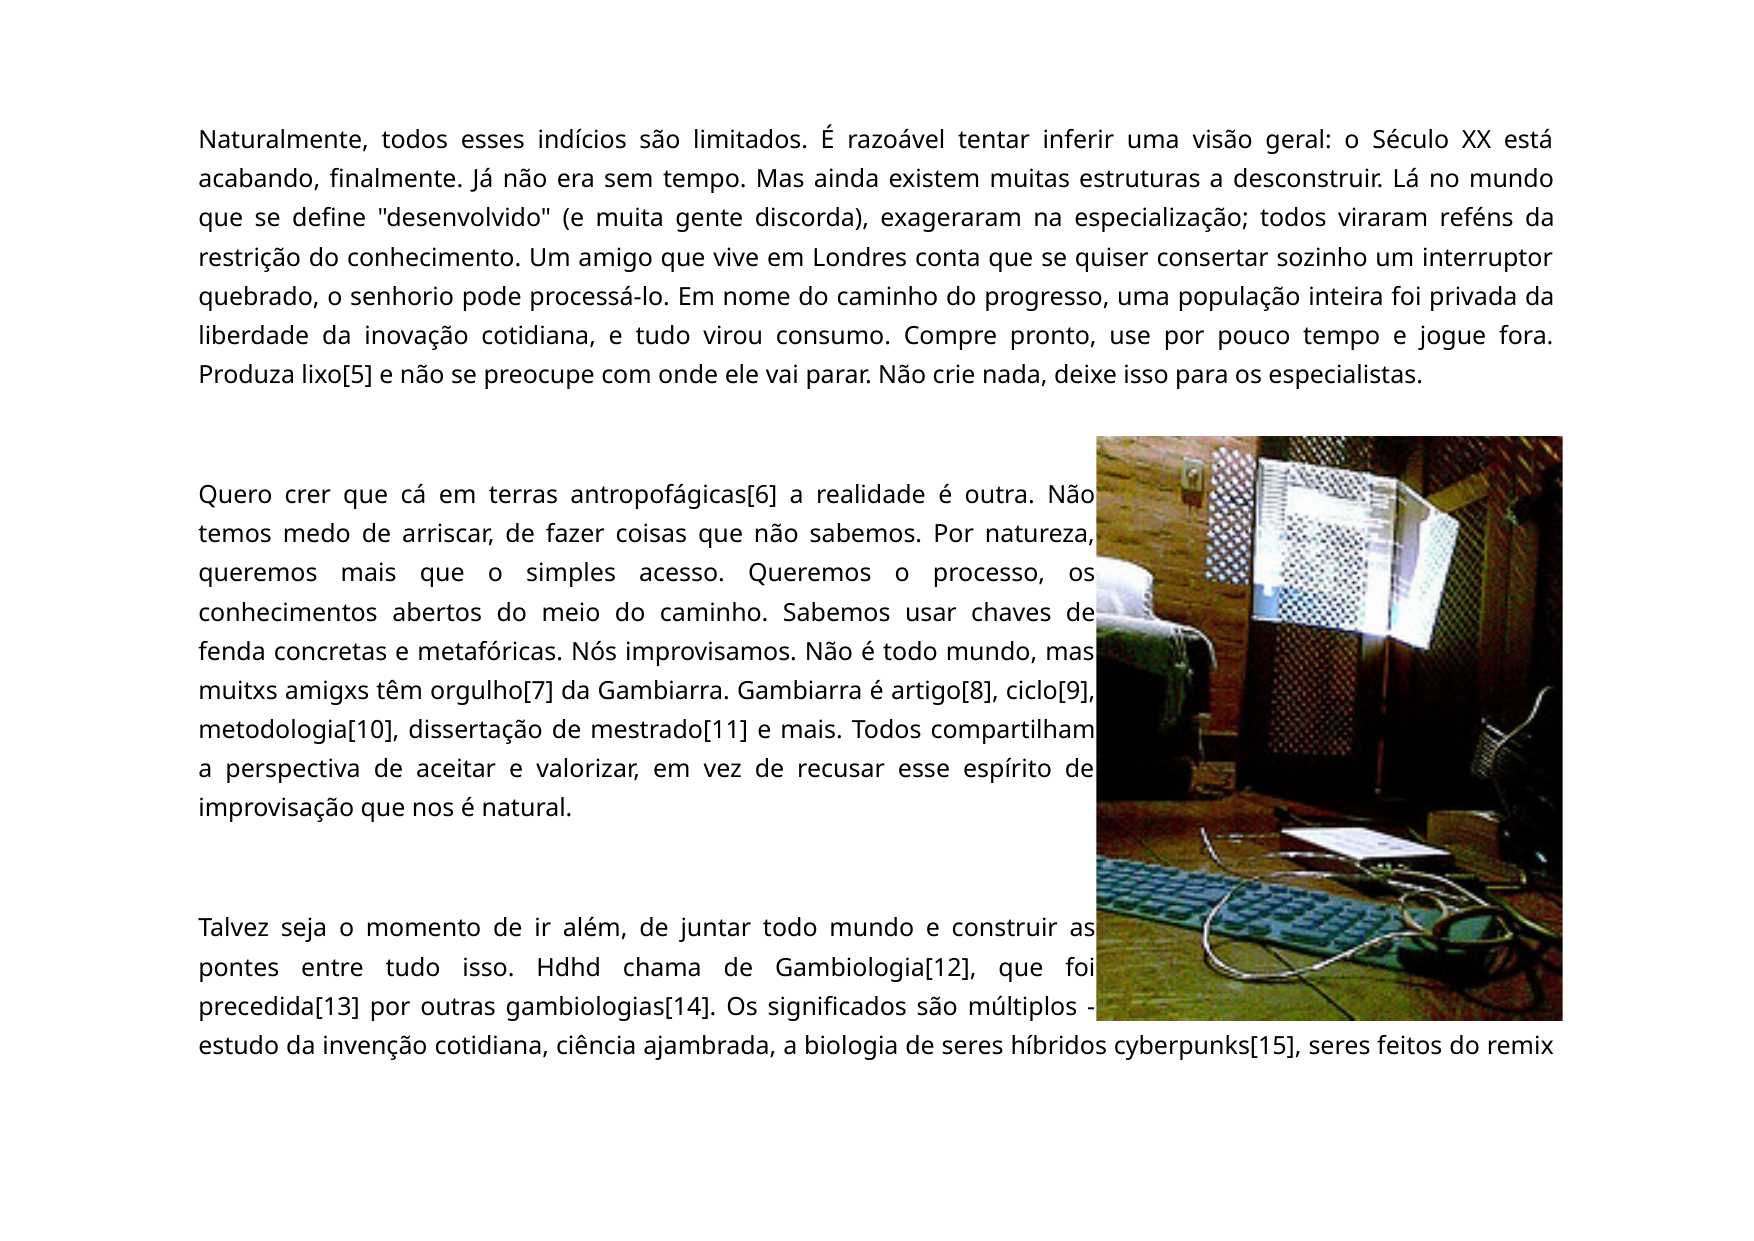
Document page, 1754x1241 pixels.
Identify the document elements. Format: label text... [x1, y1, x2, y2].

text Quero crer que cá em terras antropofágicas[6] a realidade é outra. Não temos medo de arriscar, de fazer coisas que não sabemos. Por natureza, queremos mais que o simples acesso. Queremos o processo, os conhecimentos abertos do meio do caminho. Sabemos usar chaves de fenda concretas e metafóricas. Nós improvisamos. Não é todo mundo, mas muitxs amigxs têm orgulho[7] da Gambiarra. Gambiarra é artigo[8], ciclo[9], metodologia[10], dissertação de mestrado[11] e mais. Todos compartilham a perspectiva de aceitar e valorizar, em vez de recusar esse espírito de improvisação que nos é natural. [198, 477, 1096, 824]
text Naturalmente, todos esses indícios são limitados. É razoável tentar inferir uma visão geral: o Século XX está acabando, finalmente. Já não era sem tempo. Mas ainda existem muitas estruturas a desconstruir. Lá no mundo que se define "desenvolvido" (e muita gente discorda), exageraram na especialização; todos viraram reféns da restrição do conhecimento. Um amigo que vive em Londres conta que se quiser consertar sozinho um interruptor quebrado, o senhorio pode processá-lo. Em nome do caminho do progresso, uma população inteira foi privada da liberdade da inovação cotidiana, e tudo virou consumo. Compre pronto, use por pouco tempo e jogue fora. Produza lixo[5] e não se preocupe com onde ele vai parar. Não crie nada, deixe isso para os especialistas. [198, 122, 1556, 391]
picture [1096, 436, 1563, 1021]
text Talvez seja o momento de ir além, de juntar todo mundo e construir as pontes entre tudo isso. Hdhd chama de Gambiologia[12], que foi precedida[13] por outras gambiologias[14]. Os significados são múltiplos - estudo da invenção cotidiana, ciência ajambrada, a biologia de seres híbridos cyberpunks[15], seres feitos do remix [198, 910, 1556, 1062]
